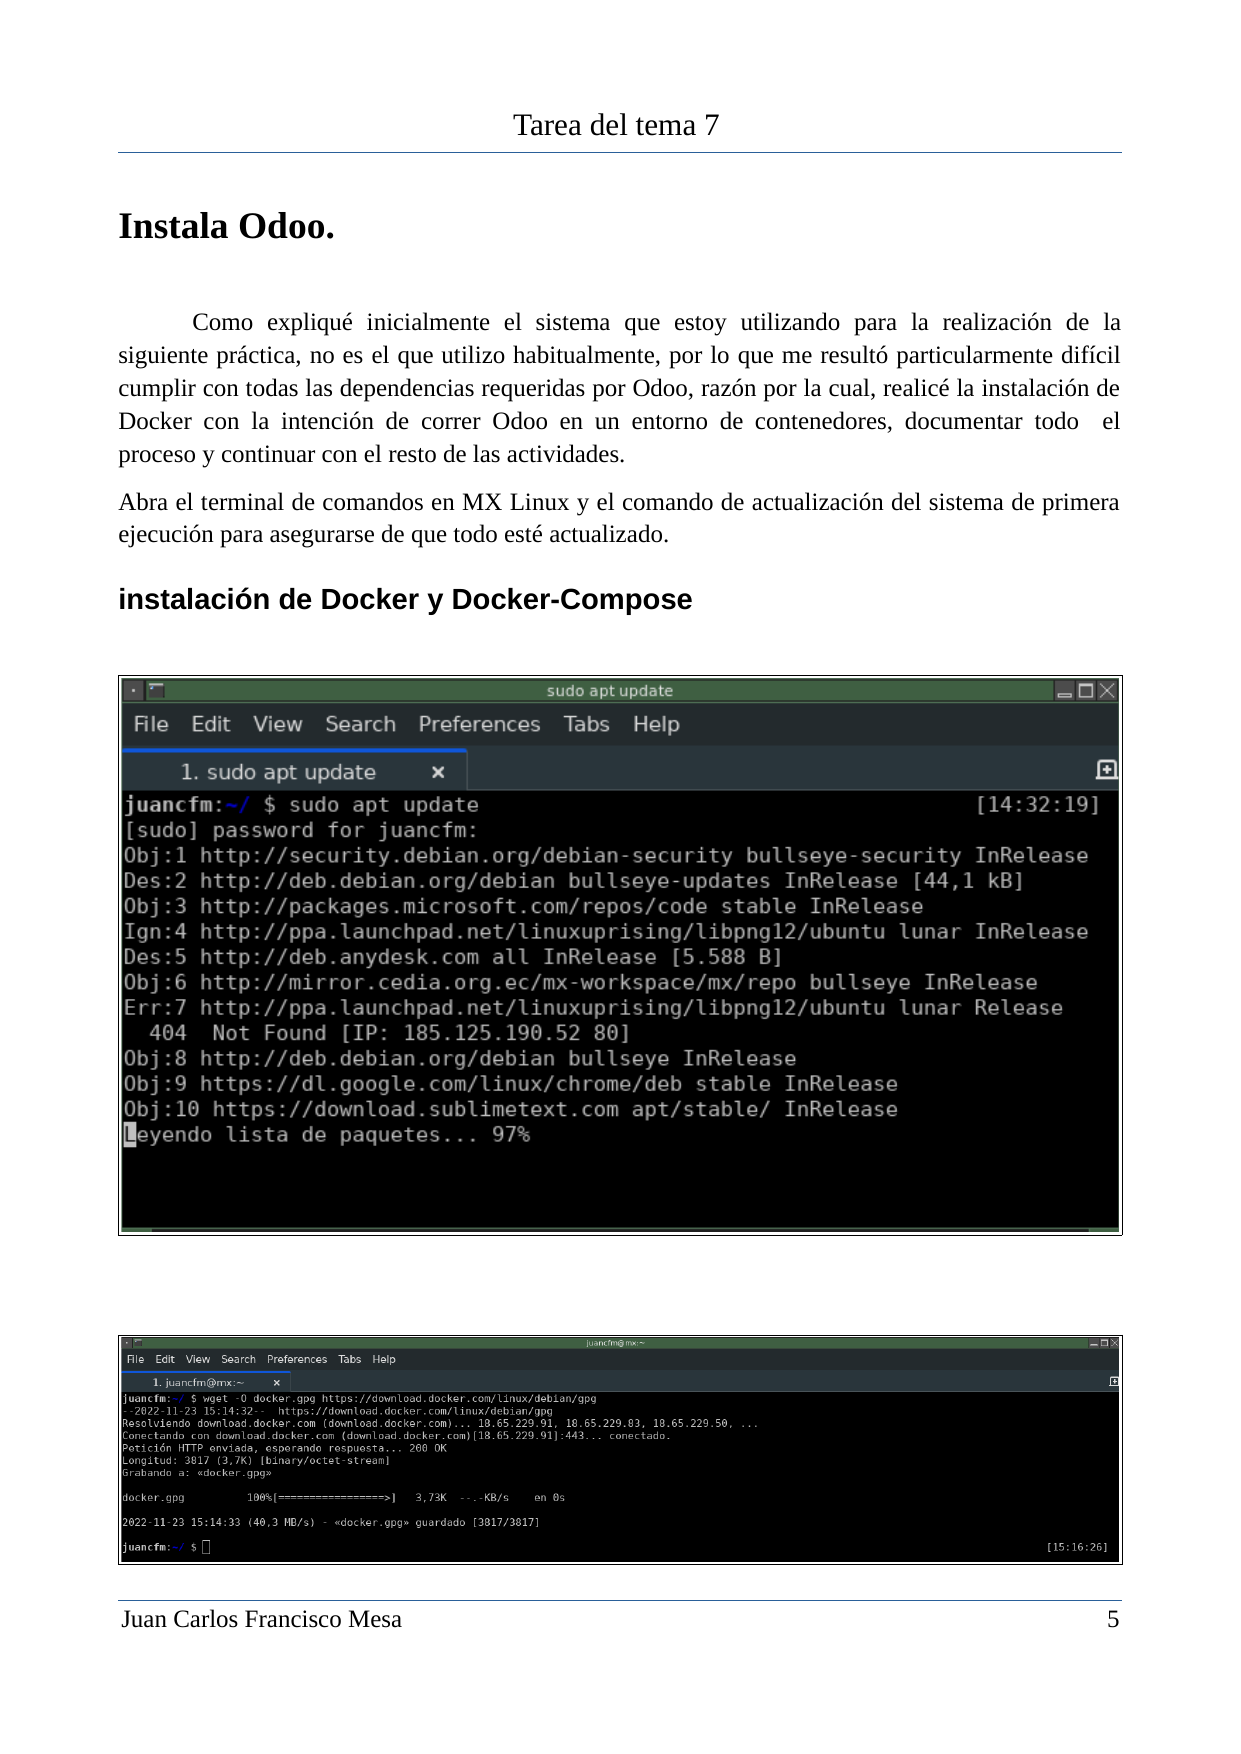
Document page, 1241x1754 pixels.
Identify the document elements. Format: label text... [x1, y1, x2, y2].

text Como expliqué inicialmente el sistema que estoy utilizando para la realización de la siguiente práctica, no es el que utilizo habitualmente, por lo que me resultó particularmente difícil cumplir con todas las dependencias requeridas por Odoo, razón por la cual, realicé la instalación de Docker con la intención de correr Odoo en un entorno de contenedores, documentar todo el proceso y continuar con el resto de las actividades. [118, 307, 1122, 468]
picture [121, 1337, 1119, 1562]
text Abra el terminal de comandos en MX Linux y el comando de actualización del sistema de primera ejecución para asegurarse de que todo esté actualizado. [118, 487, 1122, 548]
subtitle instalación de Docker y Docker-Compose [118, 582, 1122, 615]
picture [121, 678, 1119, 1232]
subtitle Instala Odoo. [118, 204, 1122, 247]
